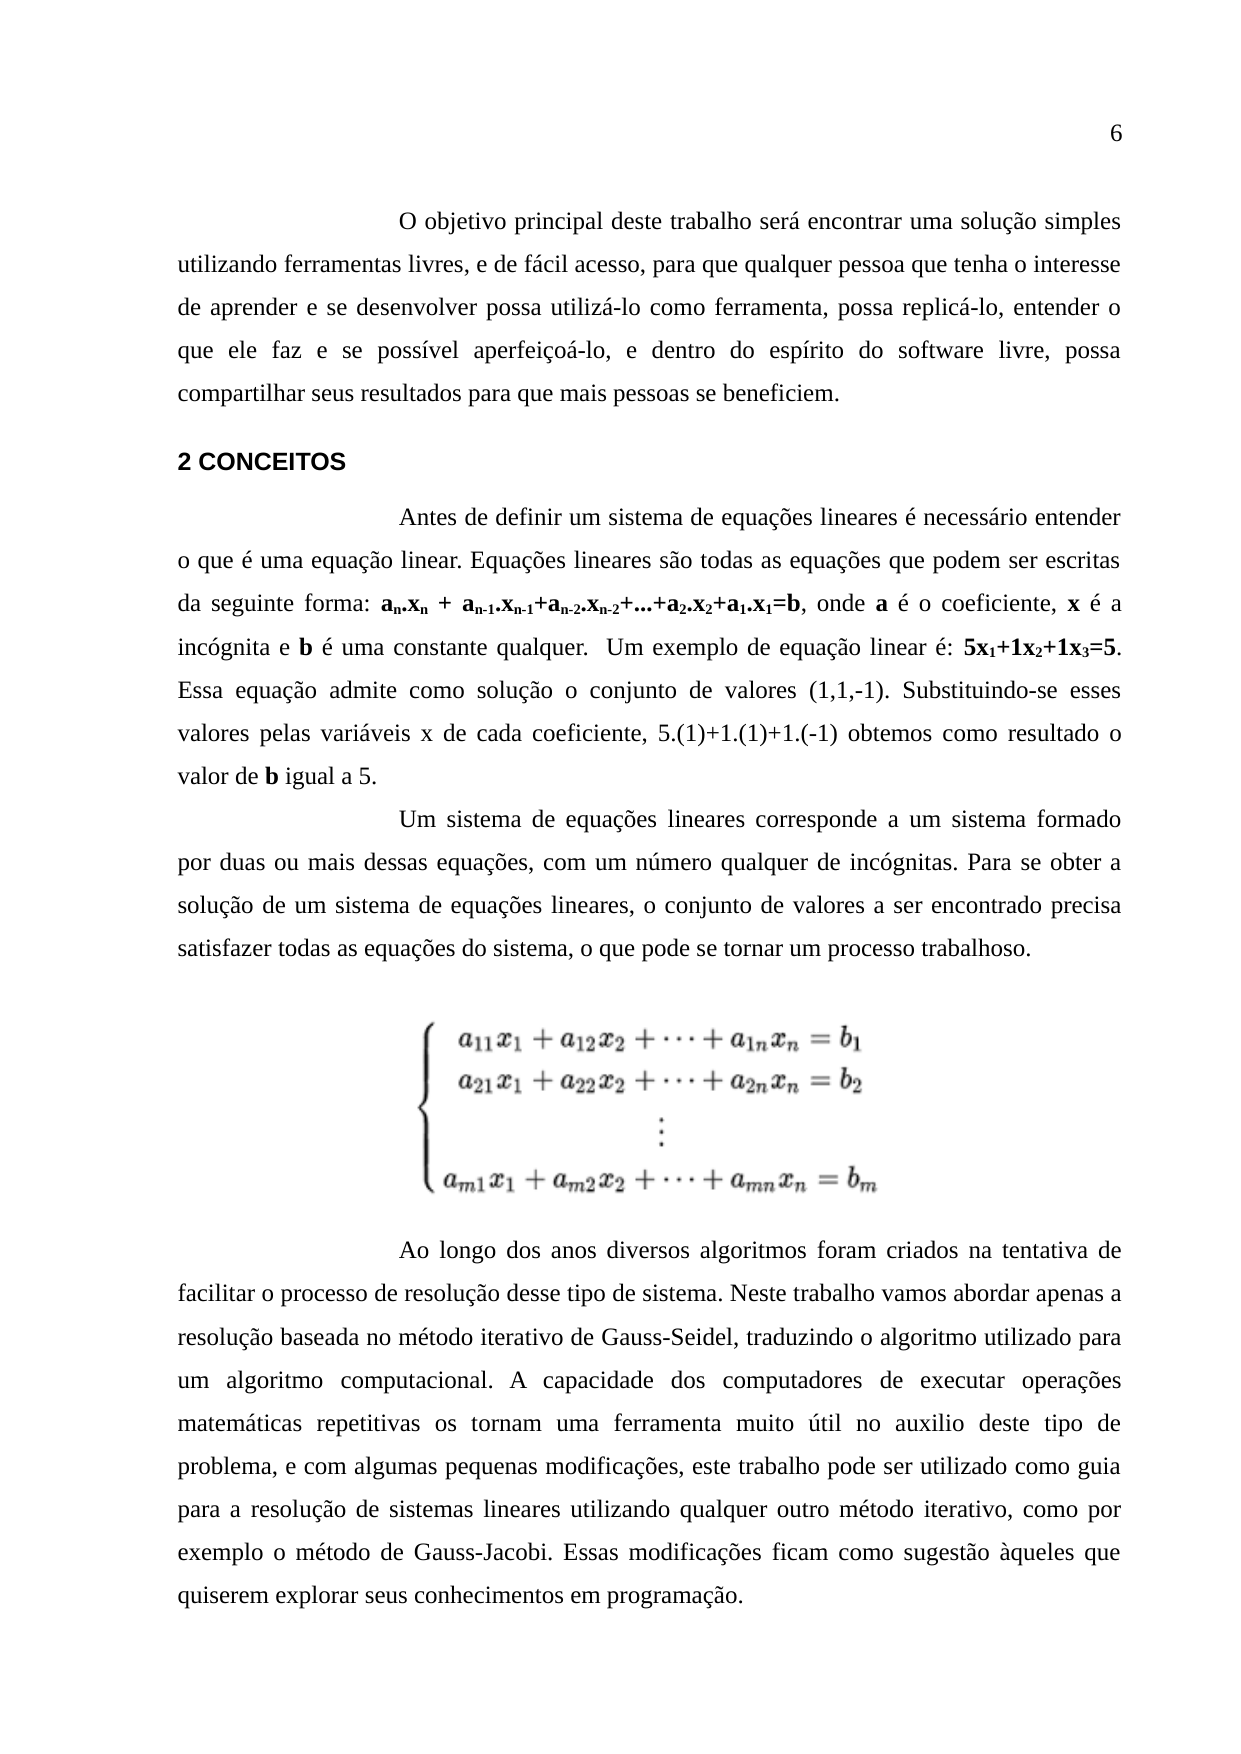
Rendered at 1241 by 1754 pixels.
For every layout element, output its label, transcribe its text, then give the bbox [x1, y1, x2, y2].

text Ao longo dos anos diversos algoritmos foram criados na tentativa de facilitar o processo de resolução desse tipo de sistema. Neste trabalho vamos abordar apenas a resolução baseada no método iterativo de Gauss-Seidel, traduzindo o algoritmo utilizado para um algoritmo computacional. A capacidade dos computadores de executar operações matemáticas repetitivas os tornam uma ferramenta muito útil no auxilio deste tipo de problema, e com algumas pequenas modificações, este trabalho pode ser utilizado como guia para a resolução de sistemas lineares utilizando qualquer outro método iterativo, como por exemplo o método de Gauss-Jacobi. Essas modificações ficam como sugestão àqueles que quiserem explorar seus conhecimentos em programação. [177, 1235, 1122, 1609]
subtitle 2 CONCEITOS [177, 447, 1122, 475]
text Antes de definir um sistema de equações lineares é necessário entender o que é uma equação linear. Equações lineares são todas as equações que podem ser escritas da seguinte forma: an.xn + an-1.xn-1+an-2.xn-2+...+a2.x2+a1.x1=b, onde a é o coeficiente, x é a incógnita e b é uma constante qualquer. Um exemplo de equação linear é: 5x1+1x2+1x3=5. Essa equação admite como solução o conjunto de valores (1,1,-1). Substituindo-se esses valores pelas variáveis x de cada coeficiente, 5.(1)+1.(1)+1.(-1) obtemos como resultado o valor de b igual a 5. [177, 502, 1122, 790]
text Um sistema de equações lineares corresponde a um sistema formado por duas ou mais dessas equações, com um número qualquer de incógnitas. Para se obter a solução de um sistema de equações lineares, o conjunto de valores a ser encontrado precisa satisfazer todas as equações do sistema, o que pode se tornar um processo trabalhoso. [177, 804, 1122, 962]
text O objetivo principal deste trabalho será encontrar uma solução simples utilizando ferramentas livres, e de fácil acesso, para que qualquer pessoa que tenha o interesse de aprender e se desenvolver possa utilizá-lo como ferramenta, possa replicá-lo, entender o que ele faz e se possível aperfeiçoá-lo, e dentro do espírito do software livre, possa compartilhar seus resultados para que mais pessoas se beneficiem. [177, 206, 1122, 407]
picture [413, 1019, 886, 1197]
